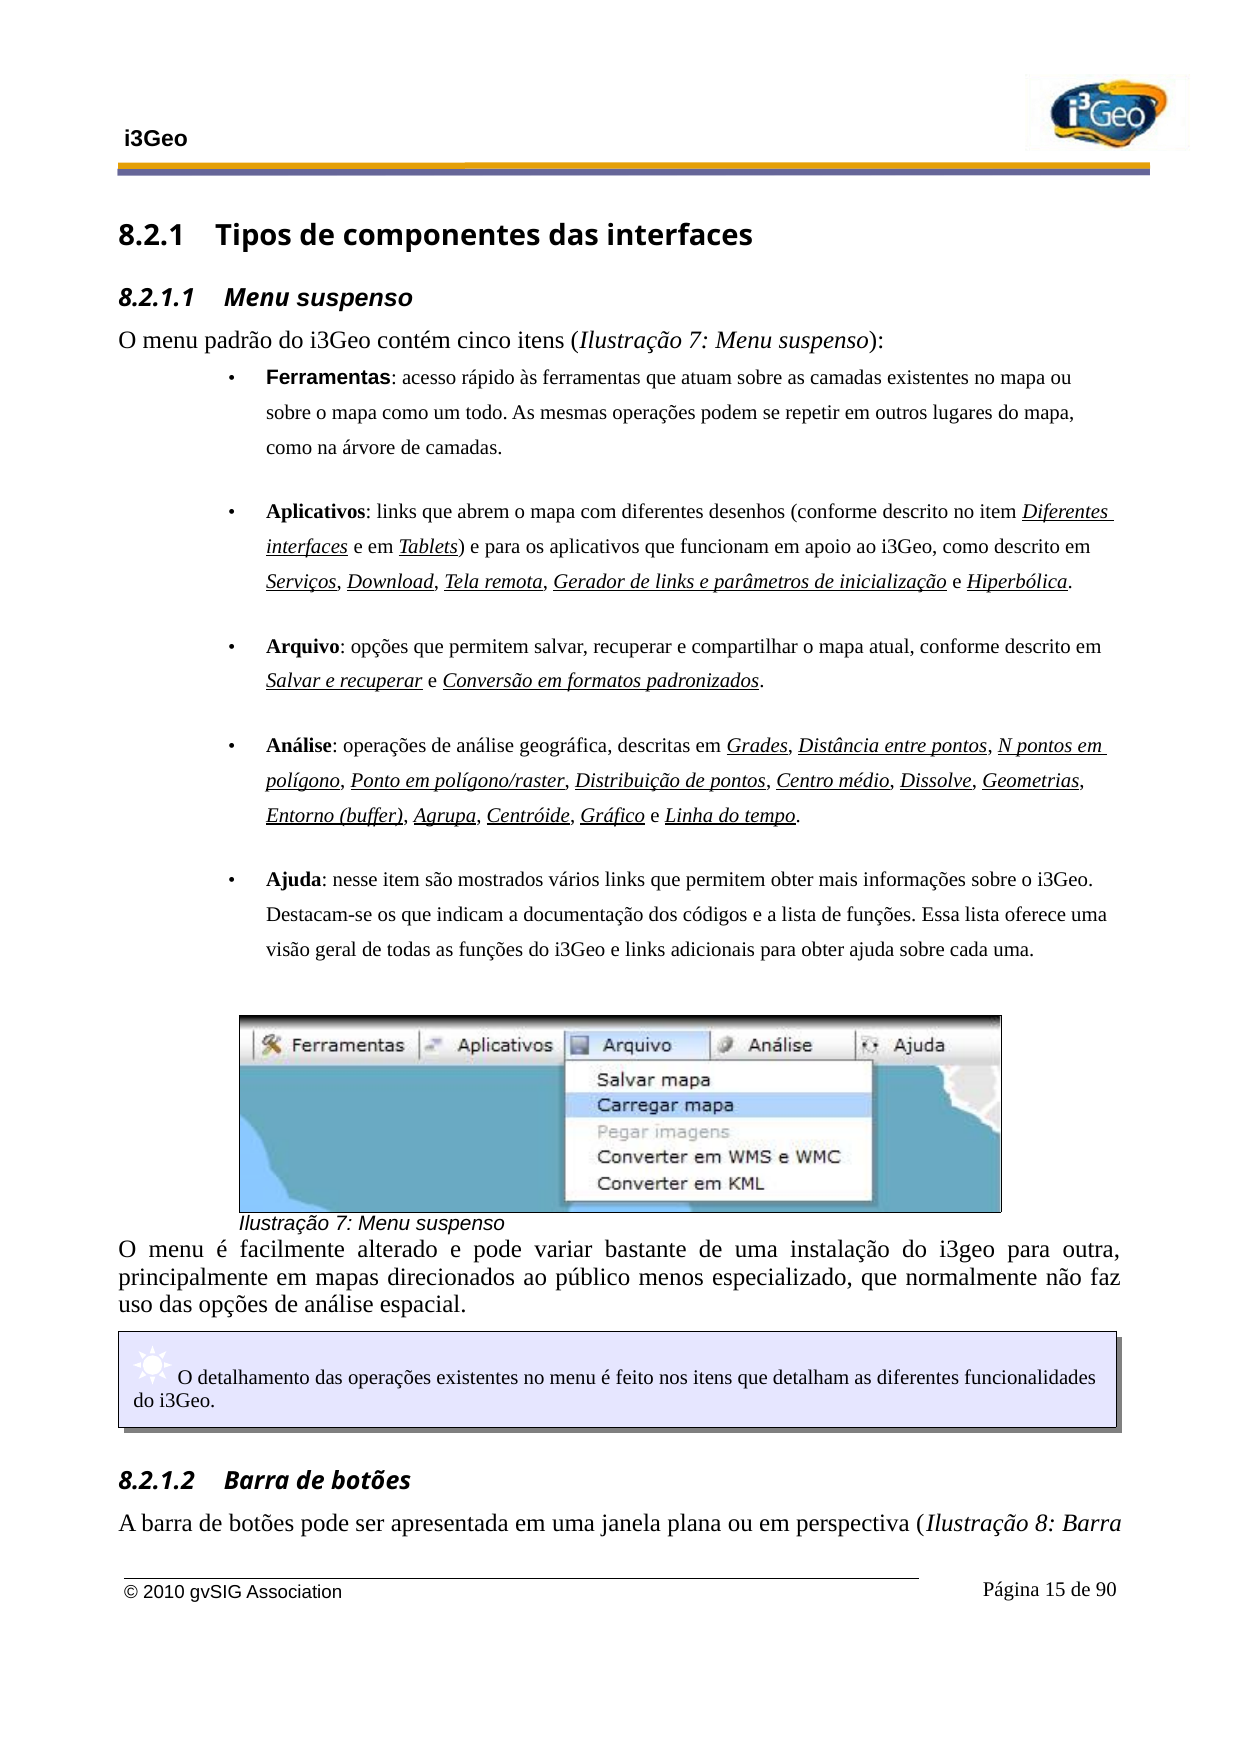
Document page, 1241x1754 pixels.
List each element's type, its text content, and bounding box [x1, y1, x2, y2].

picture [149, 1376, 156, 1385]
list Aplicativos: links que abrem o mapa com diferentes desenhos (conforme descrito no item Diferentes interfaces e em Tablets) e para os aplicativos que funcionam em apoio ao i3Geo, como descrito em Serviços, Download, Tela remota, Gerador de links e parâmetros de inicialização e Hiperbólica. [228, 500, 1122, 593]
subtitle Tipos de componentes das interfaces [118, 214, 1122, 254]
subtitle Barra de botões [118, 1463, 1122, 1497]
subtitle Menu suspenso [118, 279, 1122, 313]
picture [149, 1345, 156, 1354]
picture [164, 1362, 173, 1368]
text O menu padrão do i3Geo contém cinco itens (Ilustração 7: Menu suspenso): [118, 326, 1122, 353]
picture [138, 1351, 167, 1379]
picture [1025, 74, 1191, 151]
text O menu é facilmente alterado e pode variar bastante de uma instalação do i3geo para outra, principalmente em mapas direcionados ao público menos especializado, que normalmente não faz uso das opções de análise espacial. [118, 1002, 1122, 1318]
text Ilustração 7: Menu suspenso [239, 1213, 1001, 1235]
list Ferramentas: acesso rápido às ferramentas que atuam sobre as camadas existentes no mapa ou sobre o mapa como um todo. As mesmas operações podem se repetir em outros lugares do mapa, como na árvore de camadas. [228, 366, 1122, 459]
list Ajuda: nesse item são mostrados vários links que permitem obter mais informações sobre o i3Geo. Destacam-se os que indicam a documentação dos códigos e a lista de funções. Essa lista oferece uma visão geral de todas as funções do i3Geo e links adicionais para obter ajuda sobre cada uma. [228, 868, 1122, 961]
picture [240, 1016, 1001, 1212]
text O detalhamento das operações existentes no menu é feito nos itens que detalham as diferentes funcionalidades do i3Geo. [119, 1332, 1116, 1427]
list Análise: operações de análise geográfica, descritas em Grades, Distância entre pontos, N pontos em polígono, Ponto em polígono/raster, Distribuição de pontos, Centro médio, Dissolve, Geometrias, Entorno (buffer), Agrupa, Centróide, Gráfico e Linha do tempo. [228, 734, 1122, 827]
list Arquivo: opções que permitem salvar, recuperar e compartilhar o mapa atual, conforme descrito em Salvar e recuperar e Conversão em formatos padronizados. [228, 634, 1122, 692]
text A barra de botões pode ser apresentada em uma janela plana ou em perspectiva (Ilustração 8: Barra [118, 1509, 1122, 1537]
picture [133, 1362, 141, 1368]
